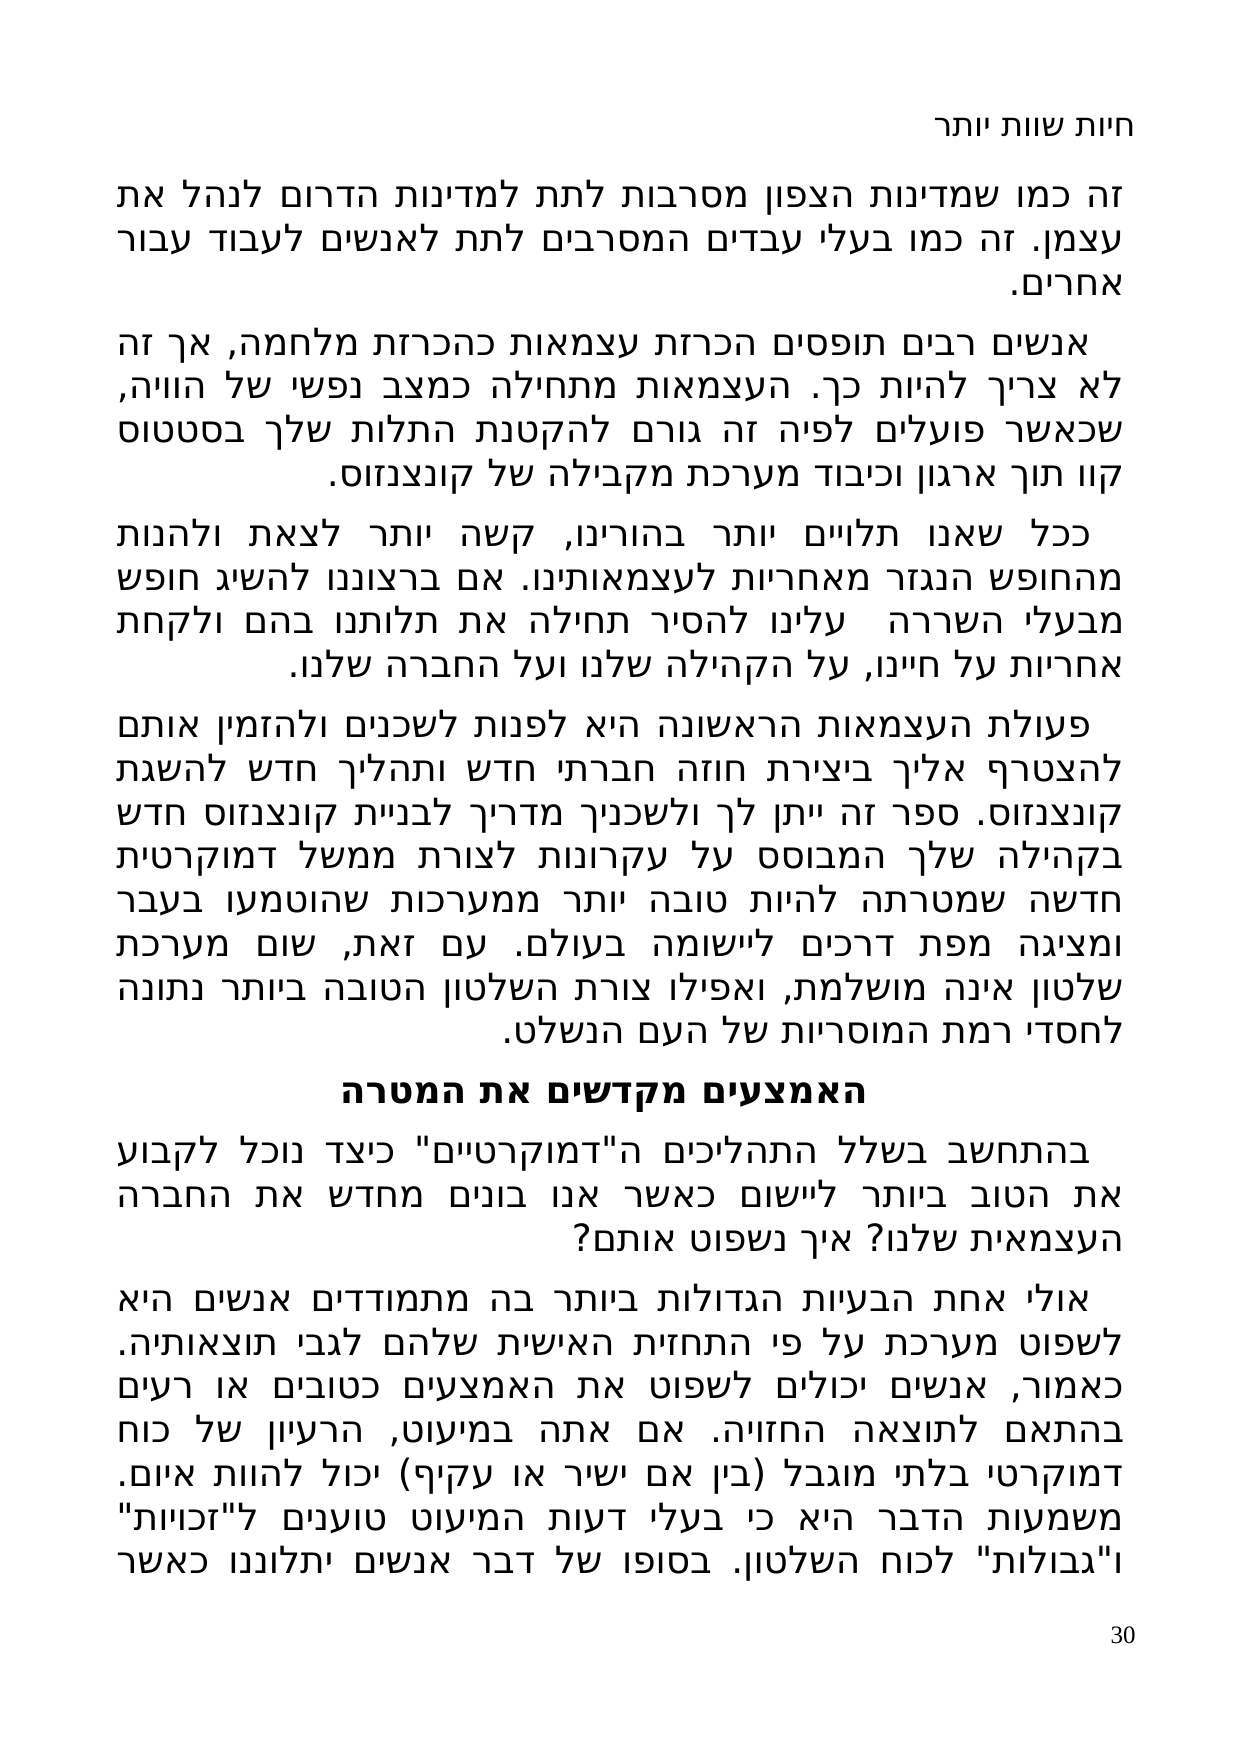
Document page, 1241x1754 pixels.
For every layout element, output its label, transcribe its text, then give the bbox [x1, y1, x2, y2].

text בהתחשב בשלל התהליכים ה"דמוקרטיים" כיצד נוכל לקבוע את הטוב ביותר ליישום כאשר אנו בונים מחדש את החברה העצמאית שלנו? איך נשפוט אותם? [116, 1129, 1124, 1260]
subtitle האמצעים מקדשים את המטרה [116, 1069, 1124, 1112]
text אולי אחת הבעיות הגדולות ביותר בה מתמודדים אנשים היא לשפוט מערכת על פי התחזית האישית שלהם לגבי תוצאותיה. כאמור, אנשים יכולים לשפוט את האמצעים כטובים או רעים בהתאם לתוצאה החזויה. אם אתה במיעוט, הרעיון של כוח דמוקרטי בלתי מוגבל (בין אם ישיר או עקיף) יכול להוות איום. משמעות הדבר היא כי בעלי דעות המיעוט טוענים ל"זכויות" ו"גבולות" לכוח השלטון. בסופו של דבר אנשים יתלוננו כאשר [116, 1276, 1124, 1582]
text פעולת העצמאות הראשונה היא לפנות לשכנים ולהזמין אותם להצטרף אליך ביצירת חוזה חברתי חדש ותהליך חדש להשגת קונצנזוס. ספר זה ייתן לך ולשכניך מדריך לבניית קונצנזוס חדש בקהילה שלך המבוסס על עקרונות לצורת ממשל דמוקרטית חדשה שמטרתה להיות טובה יותר ממערכות שהוטמעו בעבר ומציגה מפת דרכים ליישומה בעולם. עם זאת, שום מערכת שלטון אינה מושלמת, ואפילו צורת השלטון הטובה ביותר נתונה לחסדי רמת המוסריות של העם הנשלט. [116, 702, 1124, 1052]
text זה כמו שמדינות הצפון מסרבות לתת למדינות הדרום לנהל את עצמן. זה כמו בעלי עבדים המסרבים לתת לאנשים לעבוד עבור אחרים. [116, 172, 1124, 304]
text אנשים רבים תופסים הכרזת עצמאות כהכרזת מלחמה, אך זה לא צריך להיות כך. העצמאות מתחילה כמצב נפשי של הוויה, שכאשר פועלים לפיה זה גורם להקטנת התלות שלך בסטטוס קוו תוך ארגון וכיבוד מערכת מקבילה של קונצנזוס. [116, 320, 1124, 495]
text ככל שאנו תלויים יותר בהורינו, קשה יותר לצאת ולהנות מהחופש הנגזר מאחריות לעצמאותינו. אם ברצוננו להשיג חופש מבעלי השררה עלינו להסיר תחילה את תלותנו בהם ולקחת אחריות על חיינו, על הקהילה שלנו ועל החברה שלנו. [116, 511, 1124, 686]
